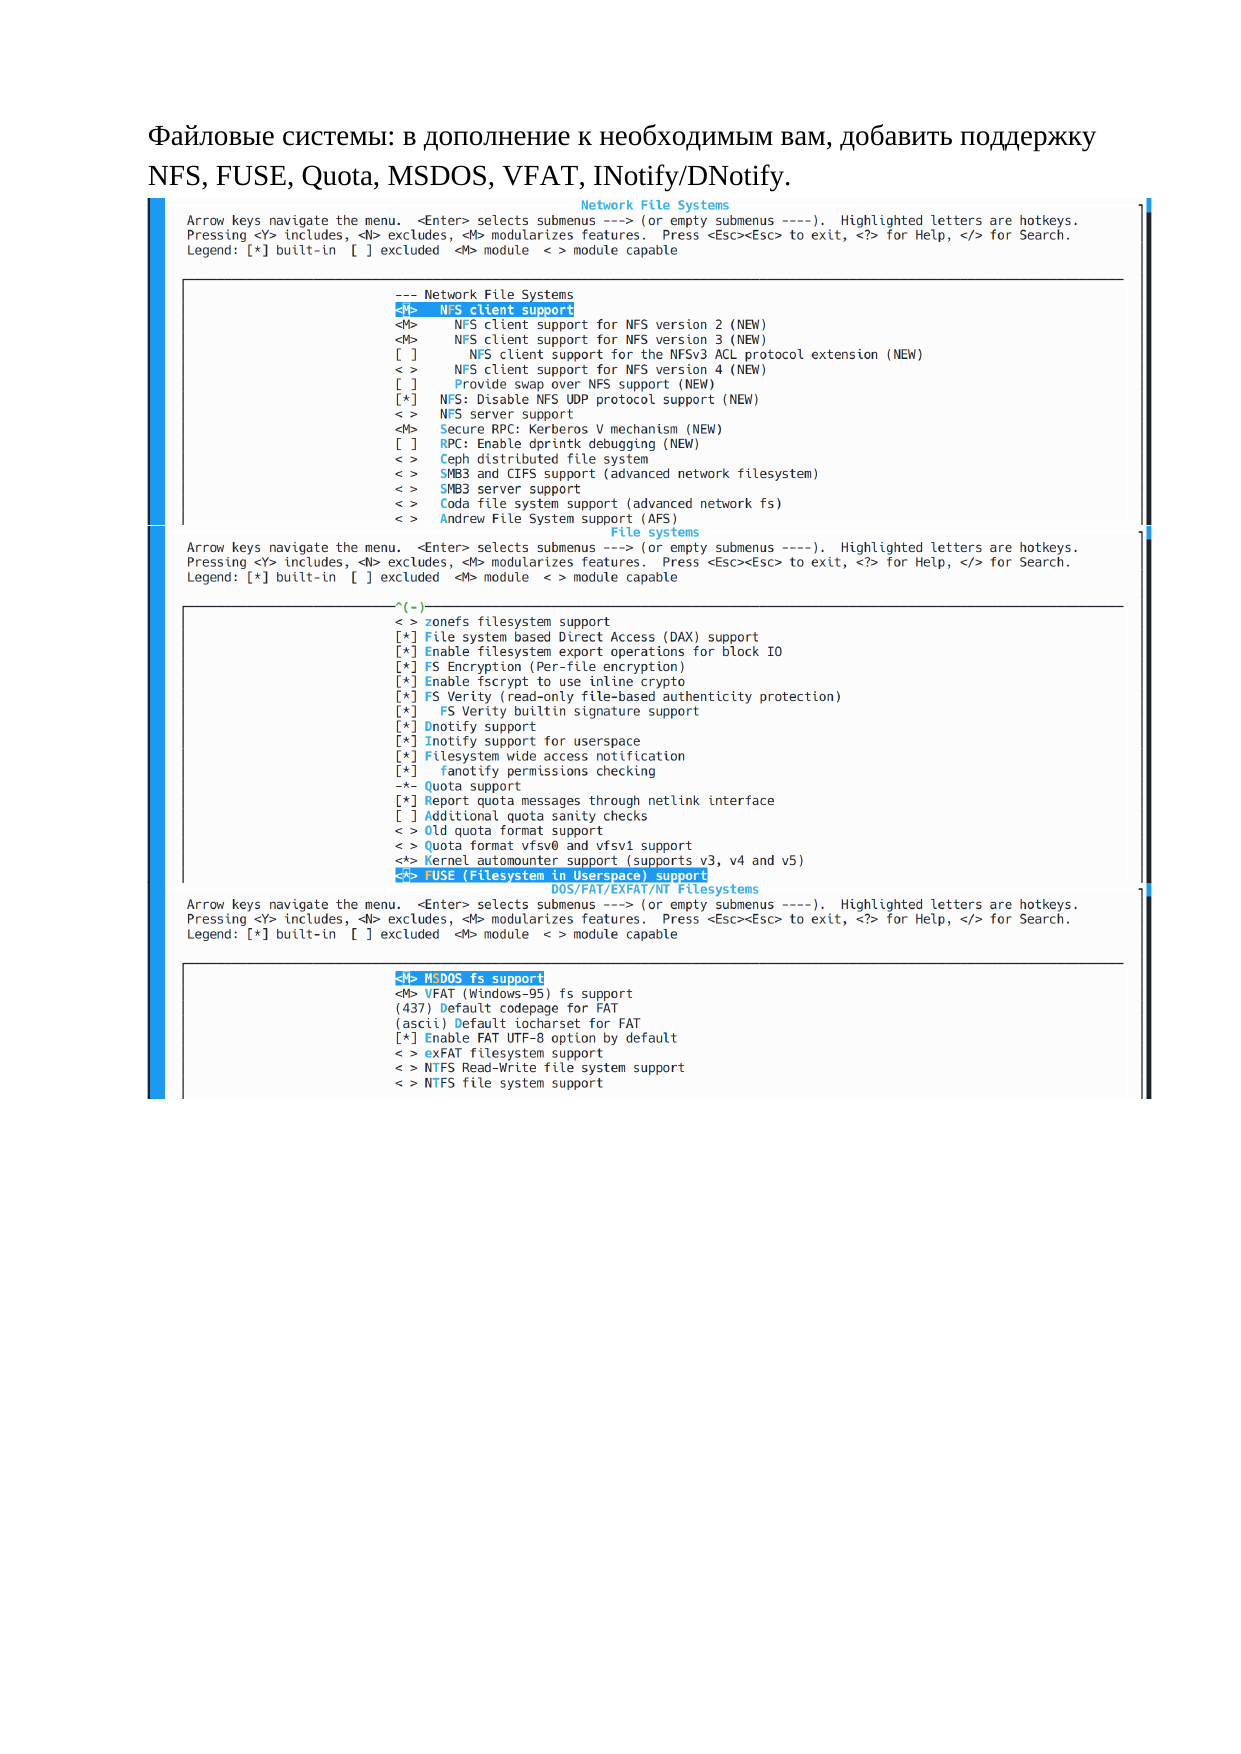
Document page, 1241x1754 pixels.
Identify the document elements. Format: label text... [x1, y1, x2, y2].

picture [147, 526, 1152, 1099]
text Файловые системы: в дополнение к необходимым вам, добавить поддержку NFS, FUSE, Quota, MSDOS, VFAT, INotify/DNotify. [148, 118, 1152, 192]
picture [147, 198, 1152, 525]
